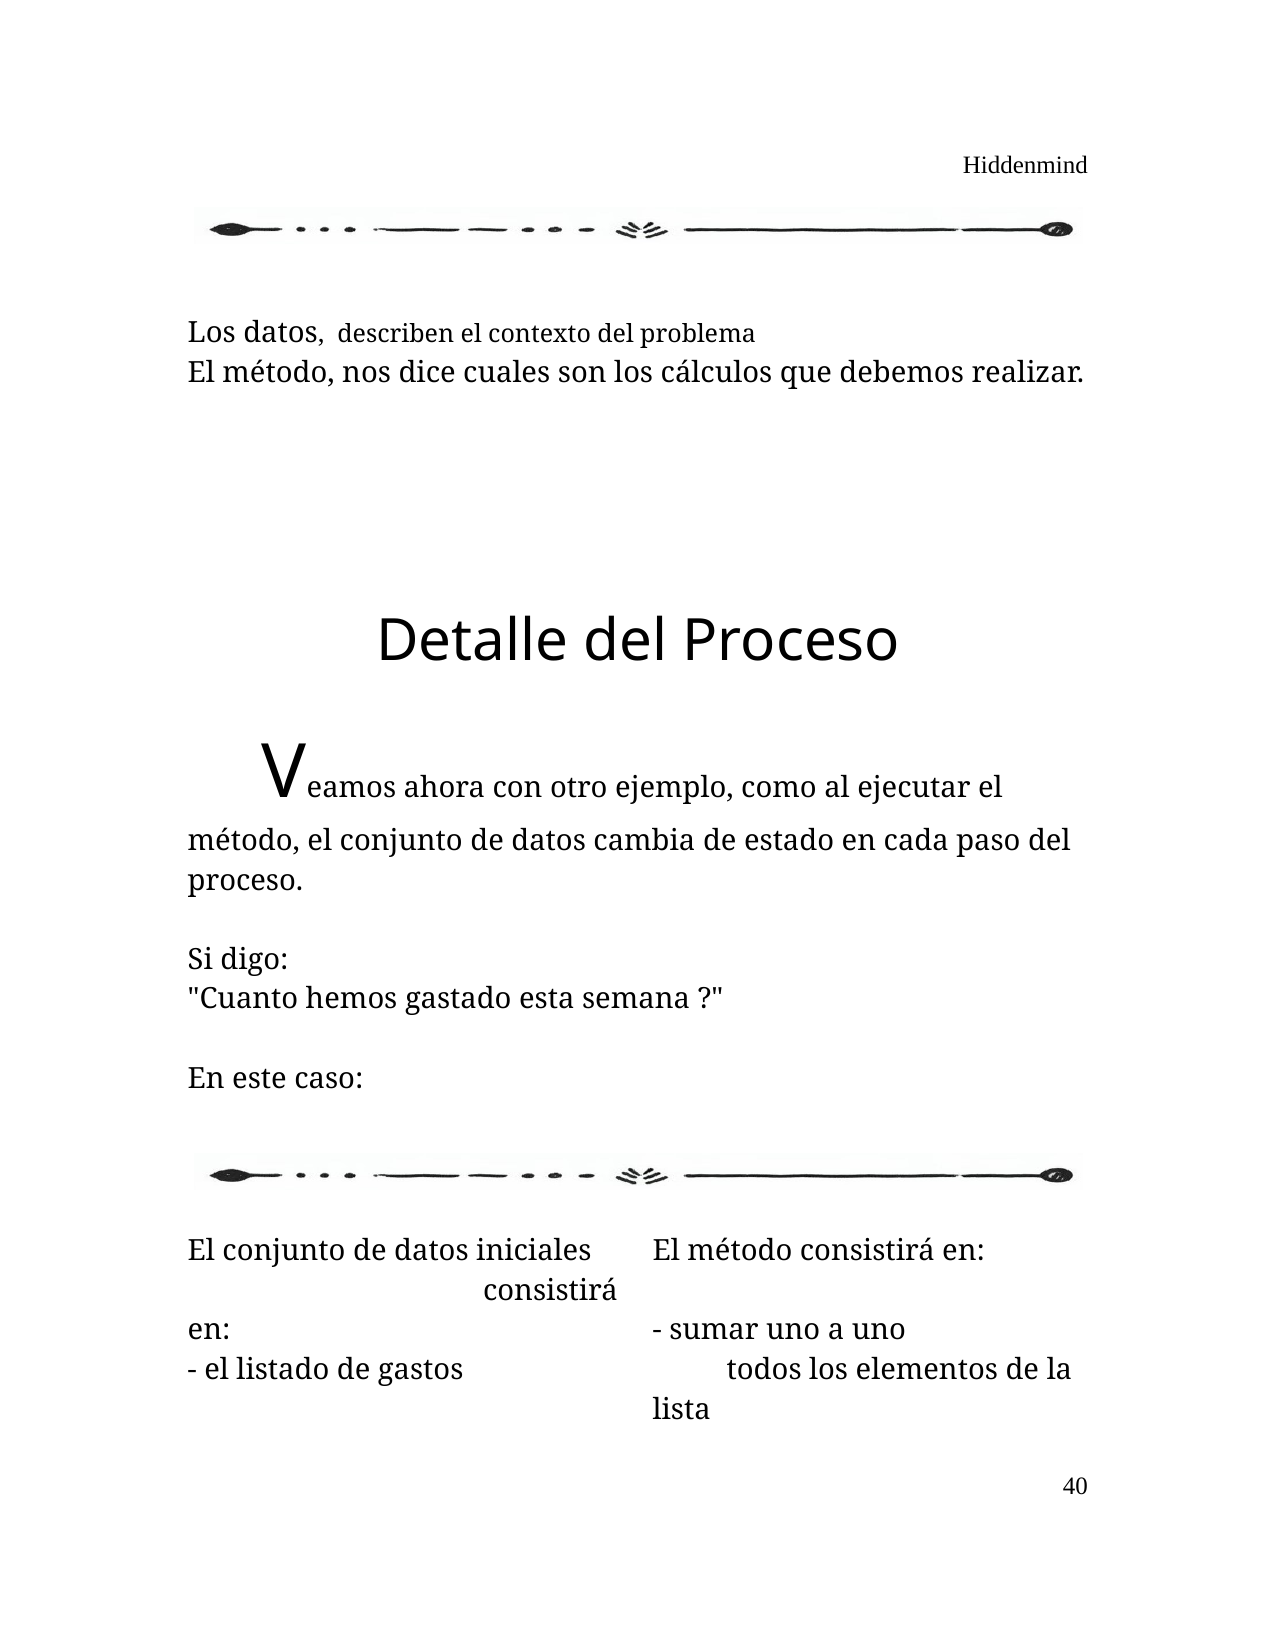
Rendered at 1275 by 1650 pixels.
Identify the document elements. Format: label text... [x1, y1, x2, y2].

text En este caso: [187, 1057, 1087, 1097]
text Si digo: [187, 938, 1087, 978]
text todos los elementos de la lista [652, 1348, 1087, 1428]
text El método, nos dice cuales son los cálculos que debemos realizar. [187, 351, 1087, 391]
text "Cuanto hemos gastado esta semana ?" [187, 978, 1087, 1017]
text - sumar uno a uno [652, 1308, 1087, 1348]
text - el listado de gastos [187, 1348, 622, 1388]
text El método consistirá en: [652, 1229, 1087, 1269]
text Veamos ahora con otro ejemplo, como al ejecutar el método, el conjunto de datos cambia de estado en cada paso del proceso. [187, 717, 1087, 898]
text Los datos, describen el contexto del problema [187, 312, 1087, 351]
picture [193, 1153, 1083, 1190]
picture [193, 207, 1083, 244]
text El conjunto de datos iniciales consistirá en: [187, 1229, 622, 1348]
